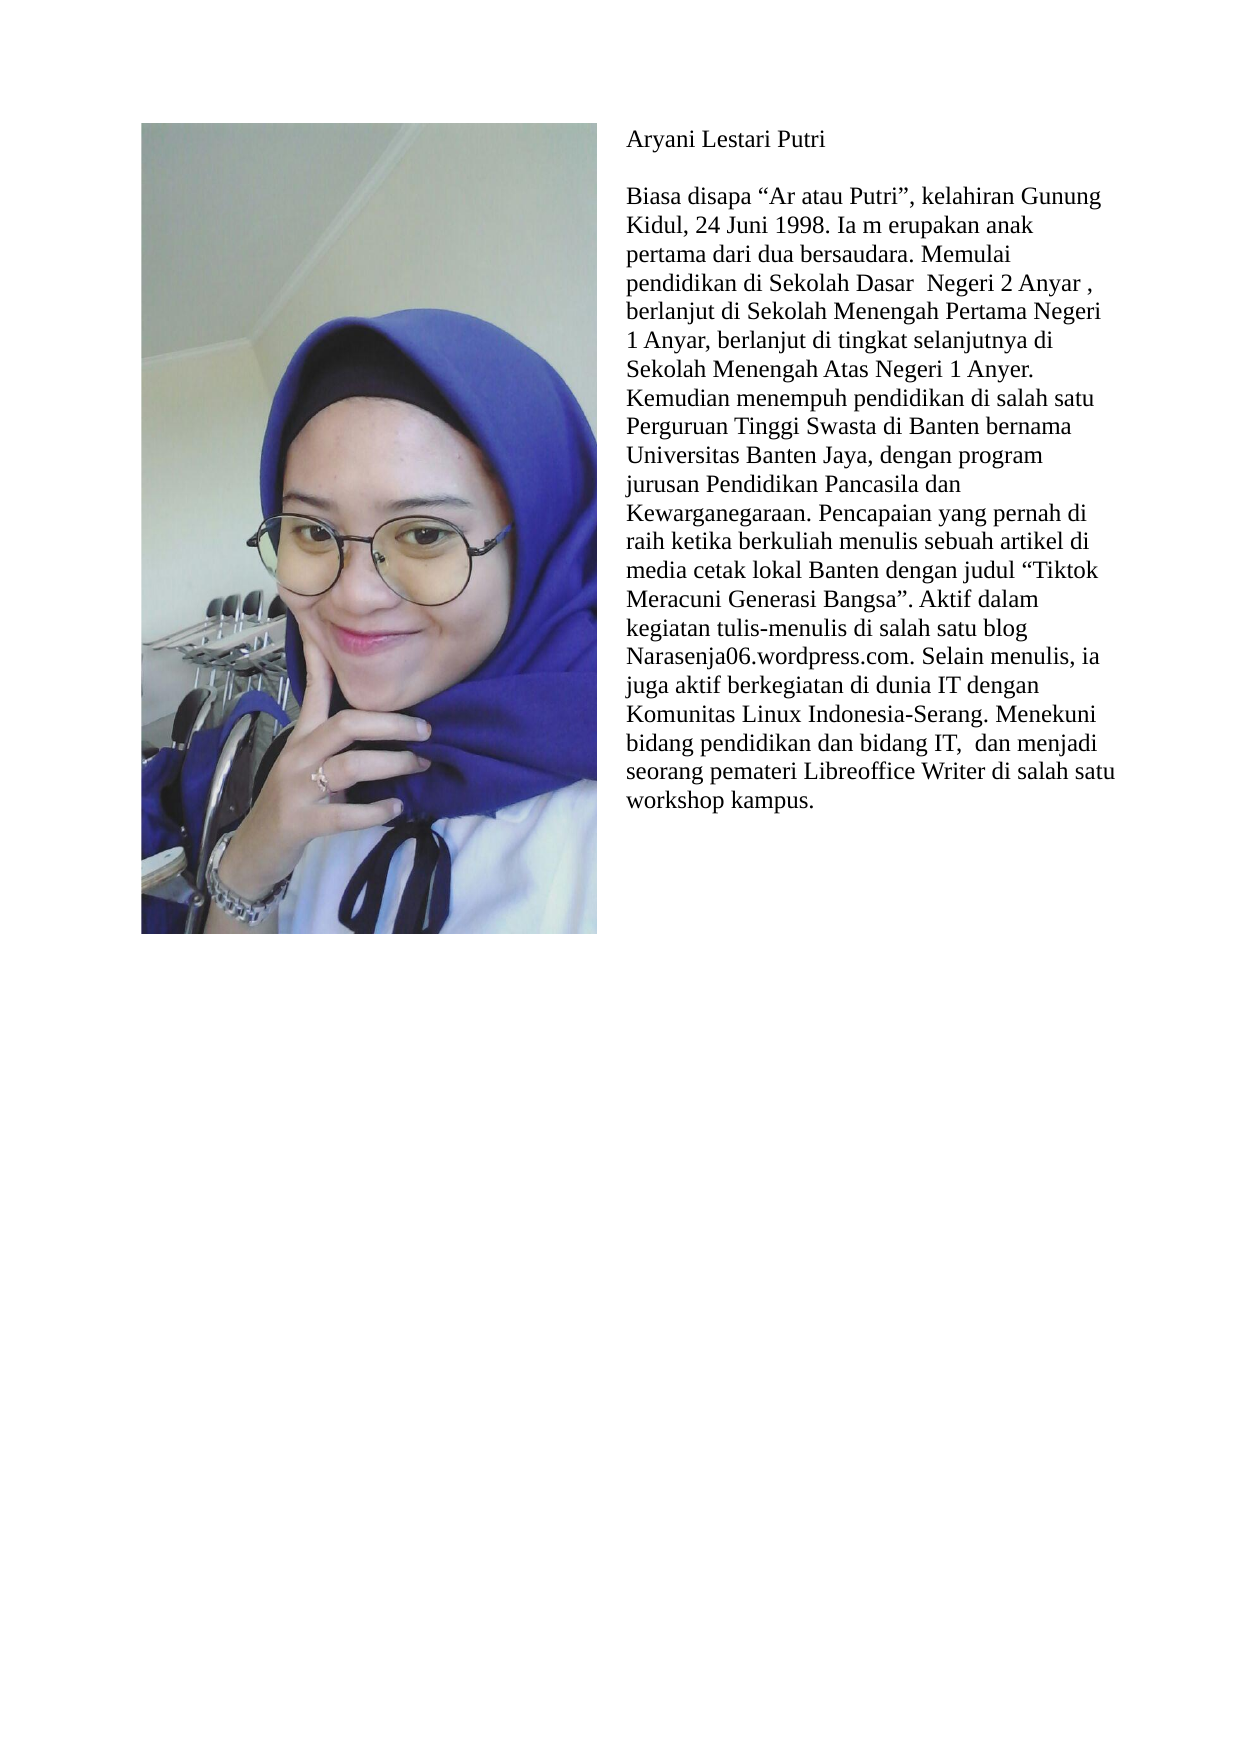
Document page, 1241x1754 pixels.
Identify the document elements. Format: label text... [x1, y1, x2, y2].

table_header Aryani Lestari Putri Biasa disapa “Ar atau Putri”, kelahiran Gunung Kidul, 24 Juni 1998. Ia m erupakan anak pertama dari dua bersaudara. Memulai pendidikan di Sekolah Dasar Negeri 2 Anyar , berlanjut di Sekolah Menengah Pertama Negeri 1 Anyar, berlanjut di tingkat selanjutnya di Sekolah Menengah Atas Negeri 1 Anyer. Kemudian menempuh pendidikan di salah satu Perguruan Tinggi Swasta di Banten bernama Universitas Banten Jaya, dengan program jurusan Pendidikan Pancasila dan Kewarganegaraan. Pencapaian yang pernah di raih ketika berkuliah menulis sebuah artikel di media cetak lokal Banten dengan judul “Tiktok Meracuni Generasi Bangsa”. Aktif dalam kegiatan tulis-menulis di salah satu blog Narasenja06.wordpress.com. Selain menulis, ia juga aktif berkegiatan di dunia IT dengan Komunitas Linux Indonesia-Serang. Menekuni bidang pendidikan dan bidang IT, dan menjadi seorang pemateri Libreoffice Writer di salah satu workshop kampus. [620, 118, 1122, 968]
picture [141, 123, 597, 934]
table_header [118, 118, 620, 968]
